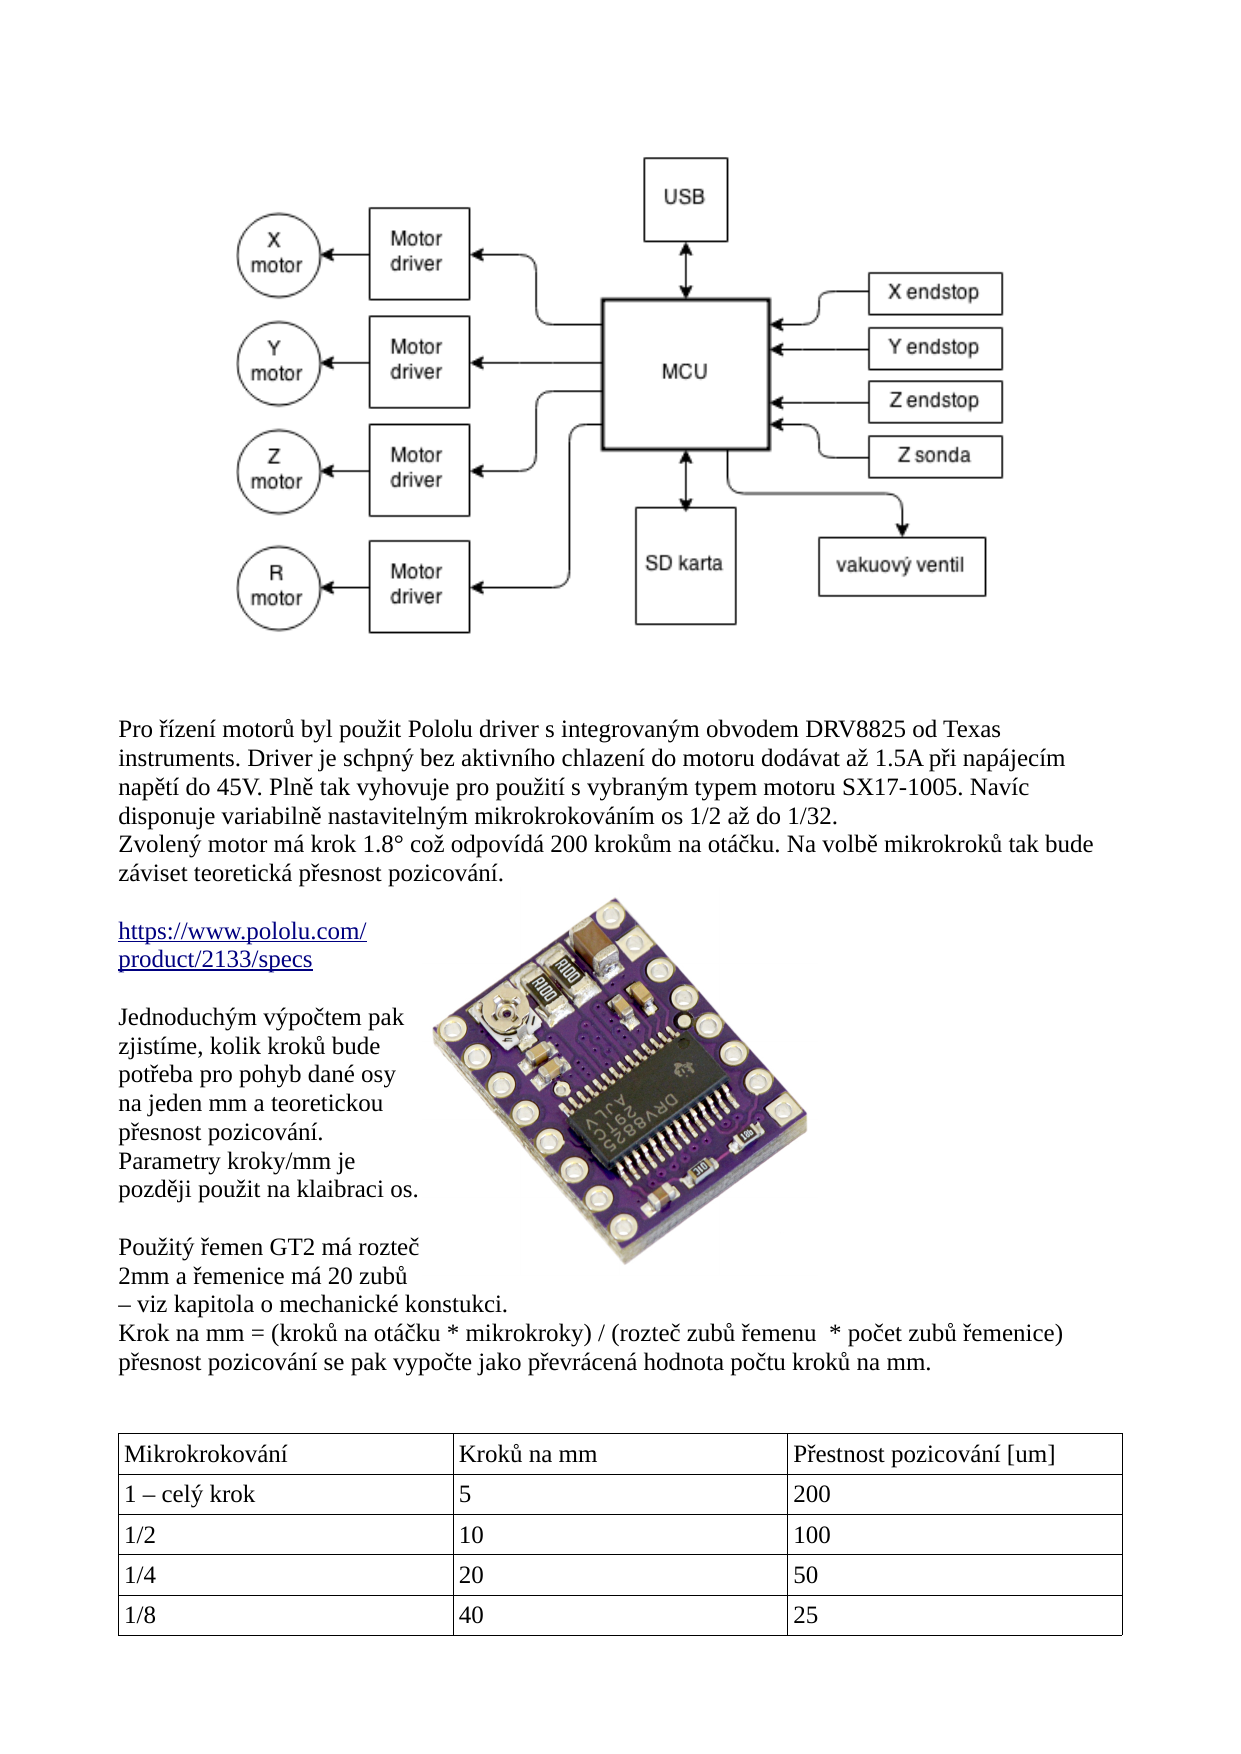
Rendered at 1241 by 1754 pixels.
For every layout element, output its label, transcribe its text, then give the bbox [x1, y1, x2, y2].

text Zvolený motor má krok 1.8° což odpovídá 200 krokům na otáčku. Na volbě mikrokroků tak bude záviset teoretická přesnost pozicování. [118, 829, 1122, 887]
table_cell 5 [454, 1475, 787, 1514]
text Krok na mm = (kroků na otáčku * mikrokroky) / (rozteč zubů řemenu * počet zubů řemenice) [118, 1318, 1122, 1347]
text Jednoduchým výpočtem pak zjistíme, kolik kroků bude potřeba pro pohyb dané osy na jeden mm a teoretickou přesnost pozicování. Parametry kroky/mm je později použit na klaibraci os. [118, 1002, 421, 1203]
table_cell 10 [454, 1515, 787, 1554]
table_header Kroků na mm [454, 1434, 787, 1473]
text Použitý řemen GT2 má rozteč 2mm a řemenice má 20 zubů – viz kapitola o mechanické konstukci. [118, 1232, 1122, 1318]
text [819, 916, 1122, 973]
table_cell 25 [788, 1596, 1122, 1635]
text https://www.pololu.com/product/2133/specs [118, 916, 421, 973]
table_cell 40 [454, 1596, 787, 1635]
text přesnost pozicování se pak vypočte jako převrácená hodnota počtu kroků na mm. [118, 1347, 1122, 1376]
table_cell 100 [788, 1515, 1122, 1554]
table_cell 1/4 [119, 1555, 453, 1594]
table_cell 1/2 [119, 1515, 453, 1554]
table_header Přestnost pozicování [um] [788, 1434, 1122, 1473]
picture [421, 887, 819, 1276]
text Pro řízení motorů byl použit Pololu driver s integrovaným obvodem DRV8825 od Texas instruments. Driver je schpný bez aktivního chlazení do motoru dodávat až 1.5A při napájecím napětí do 45V. Plně tak vyhovuje pro použití s vybraným typem motoru SX17-1005. Navíc disponuje variabilně nastavitelným mikrokrokováním os 1/2 až do 1/32. [118, 714, 1122, 829]
table_cell 20 [454, 1555, 787, 1594]
table_header Mikrokrokování [119, 1434, 453, 1473]
table_cell 1 – celý krok [119, 1475, 453, 1514]
table_cell 1/8 [119, 1596, 453, 1635]
table_cell 200 [788, 1475, 1122, 1514]
picture [236, 146, 1004, 657]
text [819, 1002, 1122, 1203]
table_cell 50 [788, 1555, 1122, 1594]
